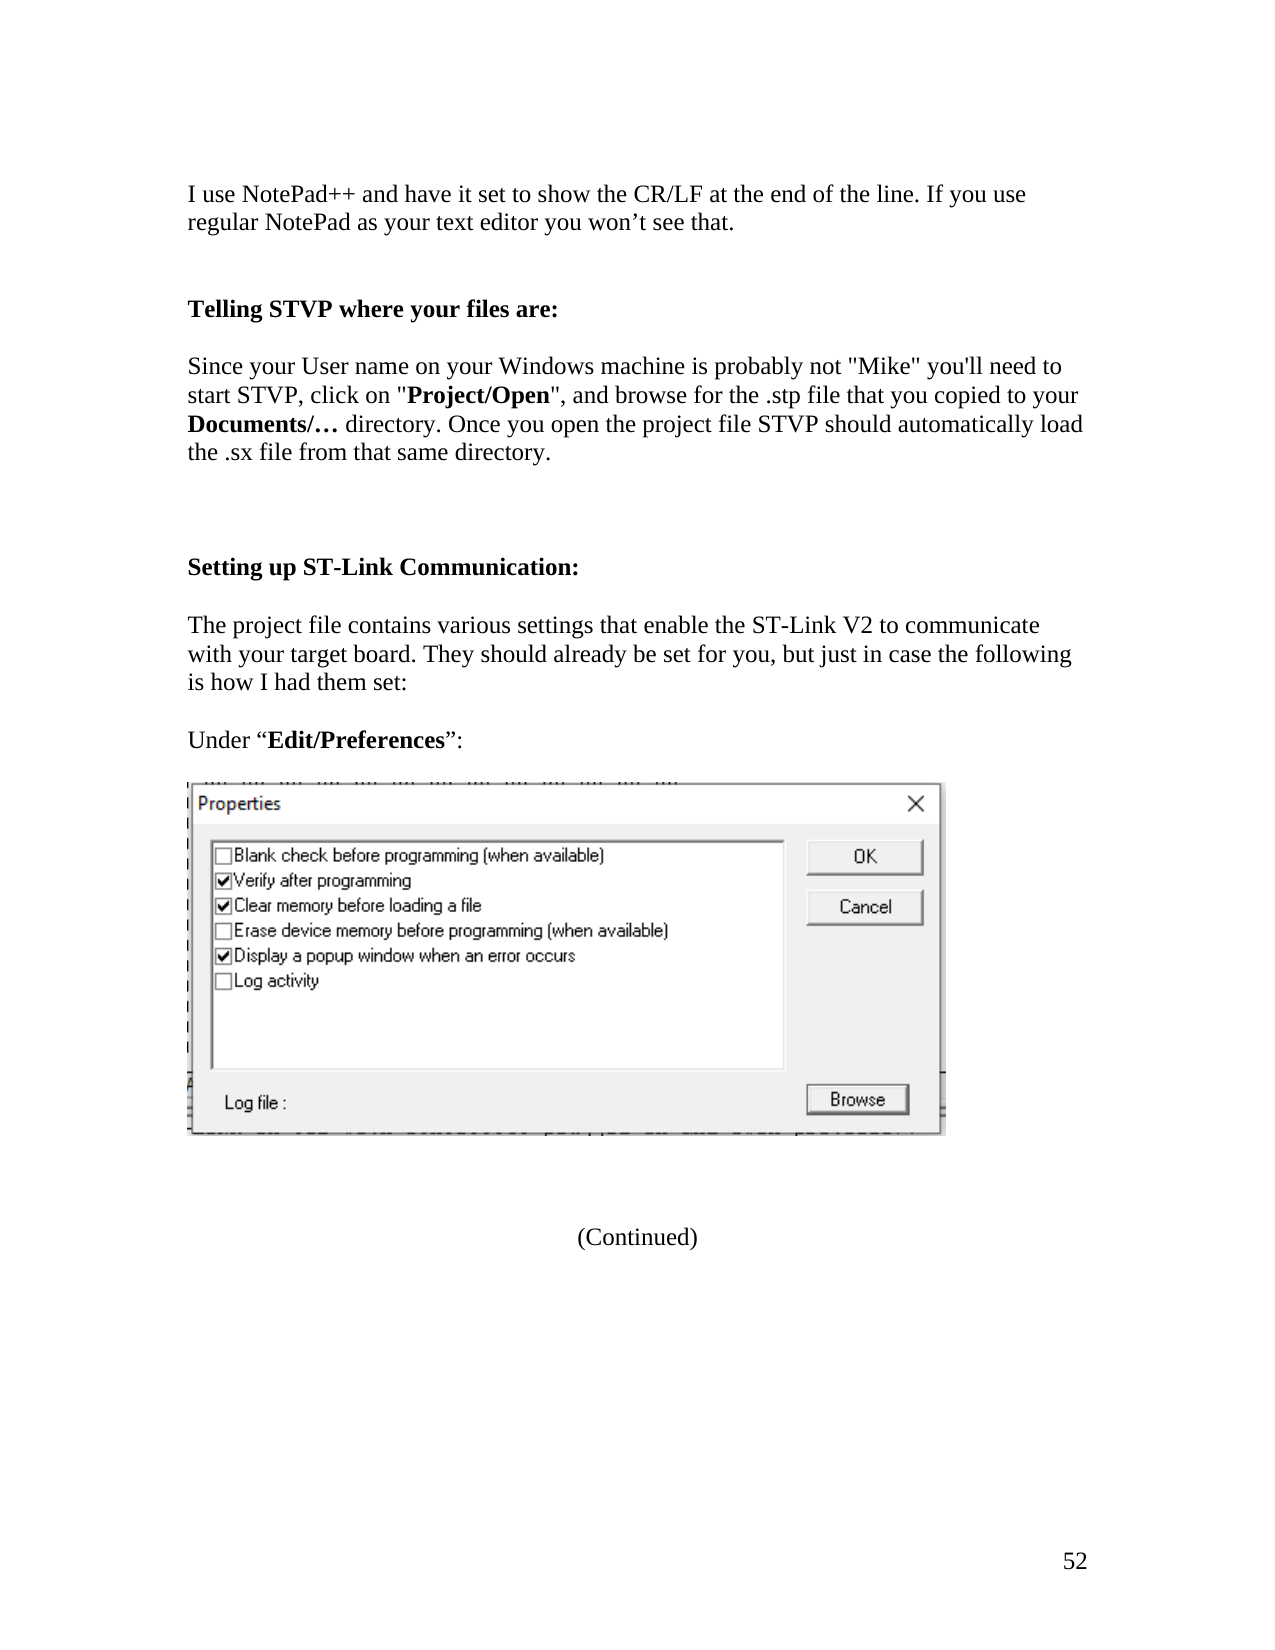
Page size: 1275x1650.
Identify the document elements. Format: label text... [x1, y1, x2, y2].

text The project file contains various settings that enable the ST-Link V2 to communicate with your target board. They should already be set for you, but just in case the following is how I had them set: [187, 610, 1087, 696]
text I use NotePad++ and have it set to show the CR/LF at the end of the line. If you use regular NotePad as your text editor you won’t see that. [187, 179, 1087, 236]
text Telling STVP where your files are: [187, 294, 1087, 322]
text Under “Edit/Preferences”: [187, 725, 1087, 754]
picture [187, 782, 946, 1136]
text Since your User name on your Windows machine is probably not "Mike" you'll need to start STVP, click on "Project/Open", and browse for the .stp file that you copied to your Documents/… directory. Once you open the project file STVP should automatically load the .sx file from that same directory. [187, 351, 1087, 466]
text (Continued) [187, 1222, 1087, 1251]
text Setting up ST-Link Communication: [187, 552, 1087, 581]
